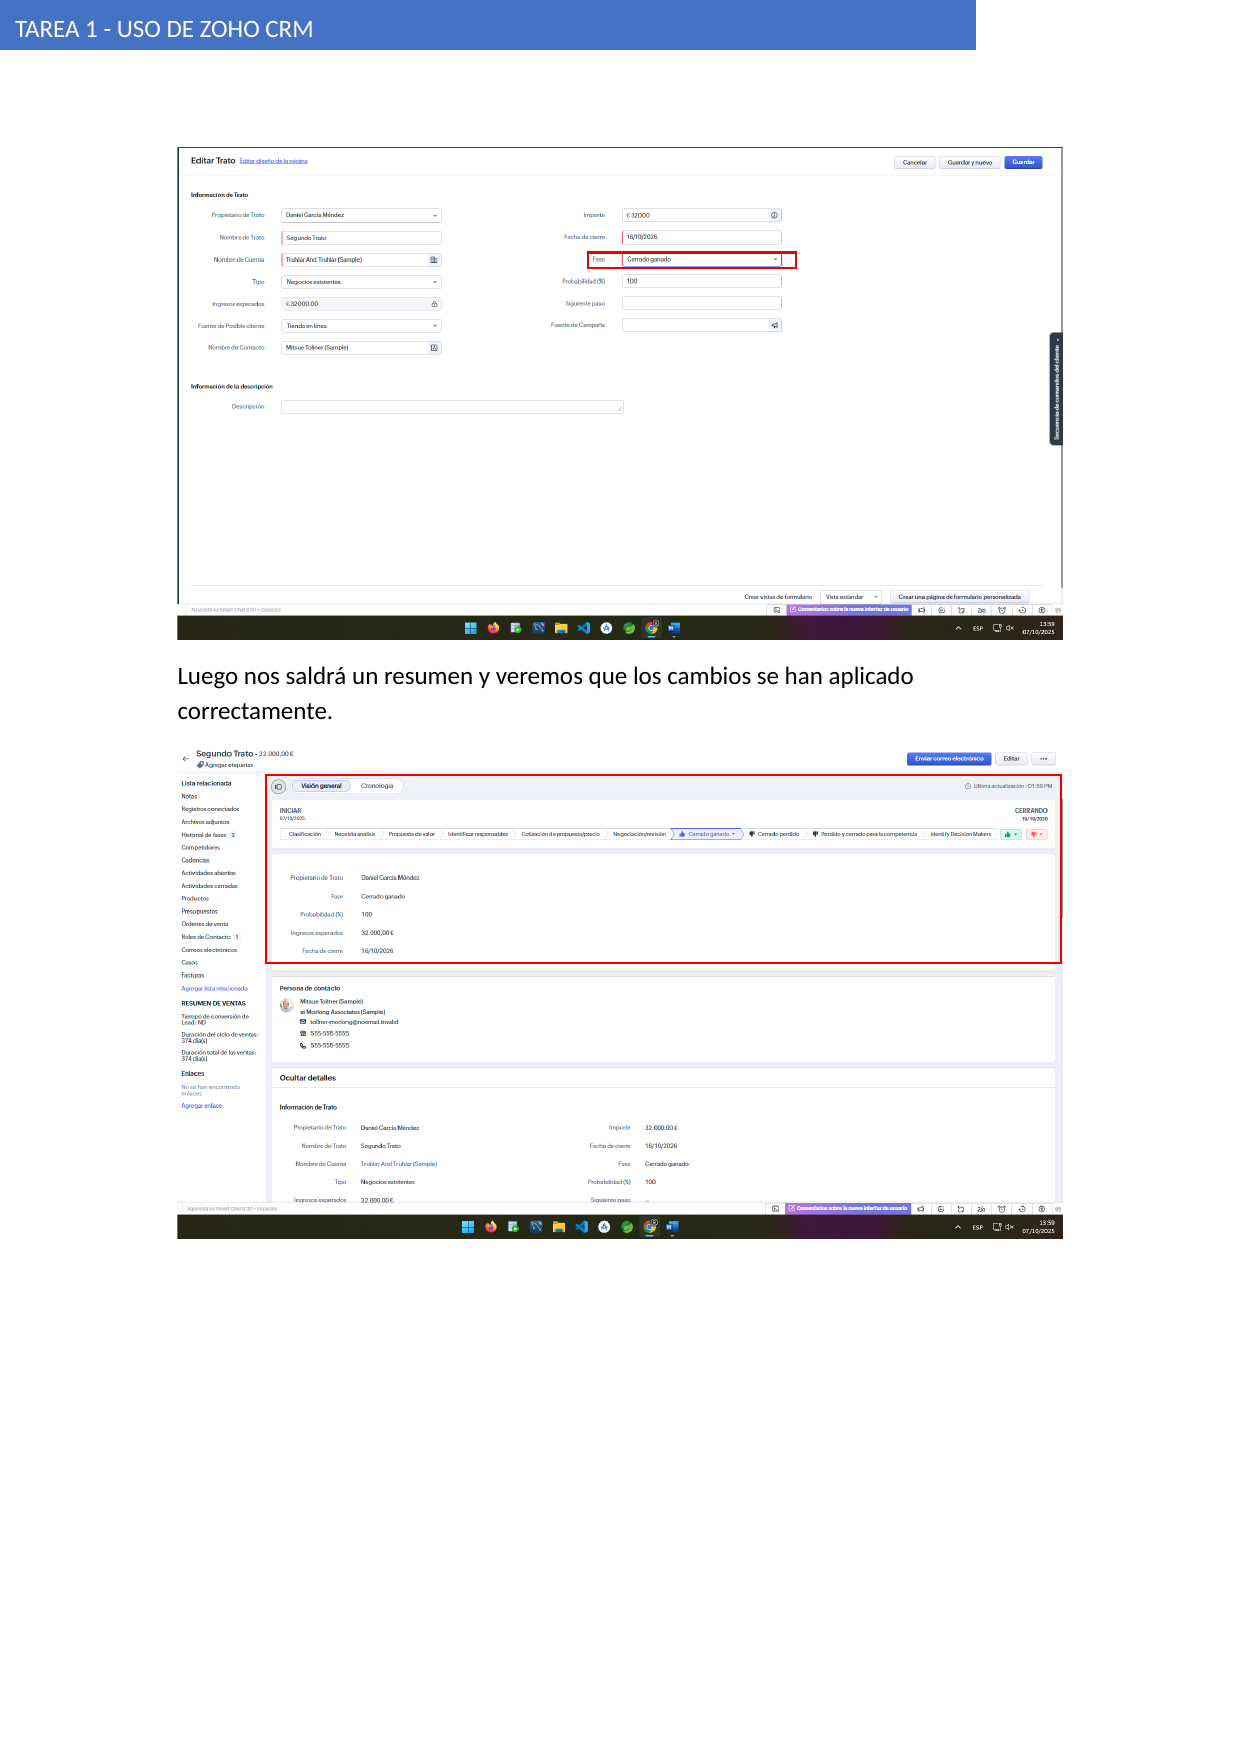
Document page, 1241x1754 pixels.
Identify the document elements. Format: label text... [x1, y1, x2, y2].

text Luego nos saldrá un resumen y veremos que los cambios se han aplicado correctamente. [177, 660, 1063, 726]
